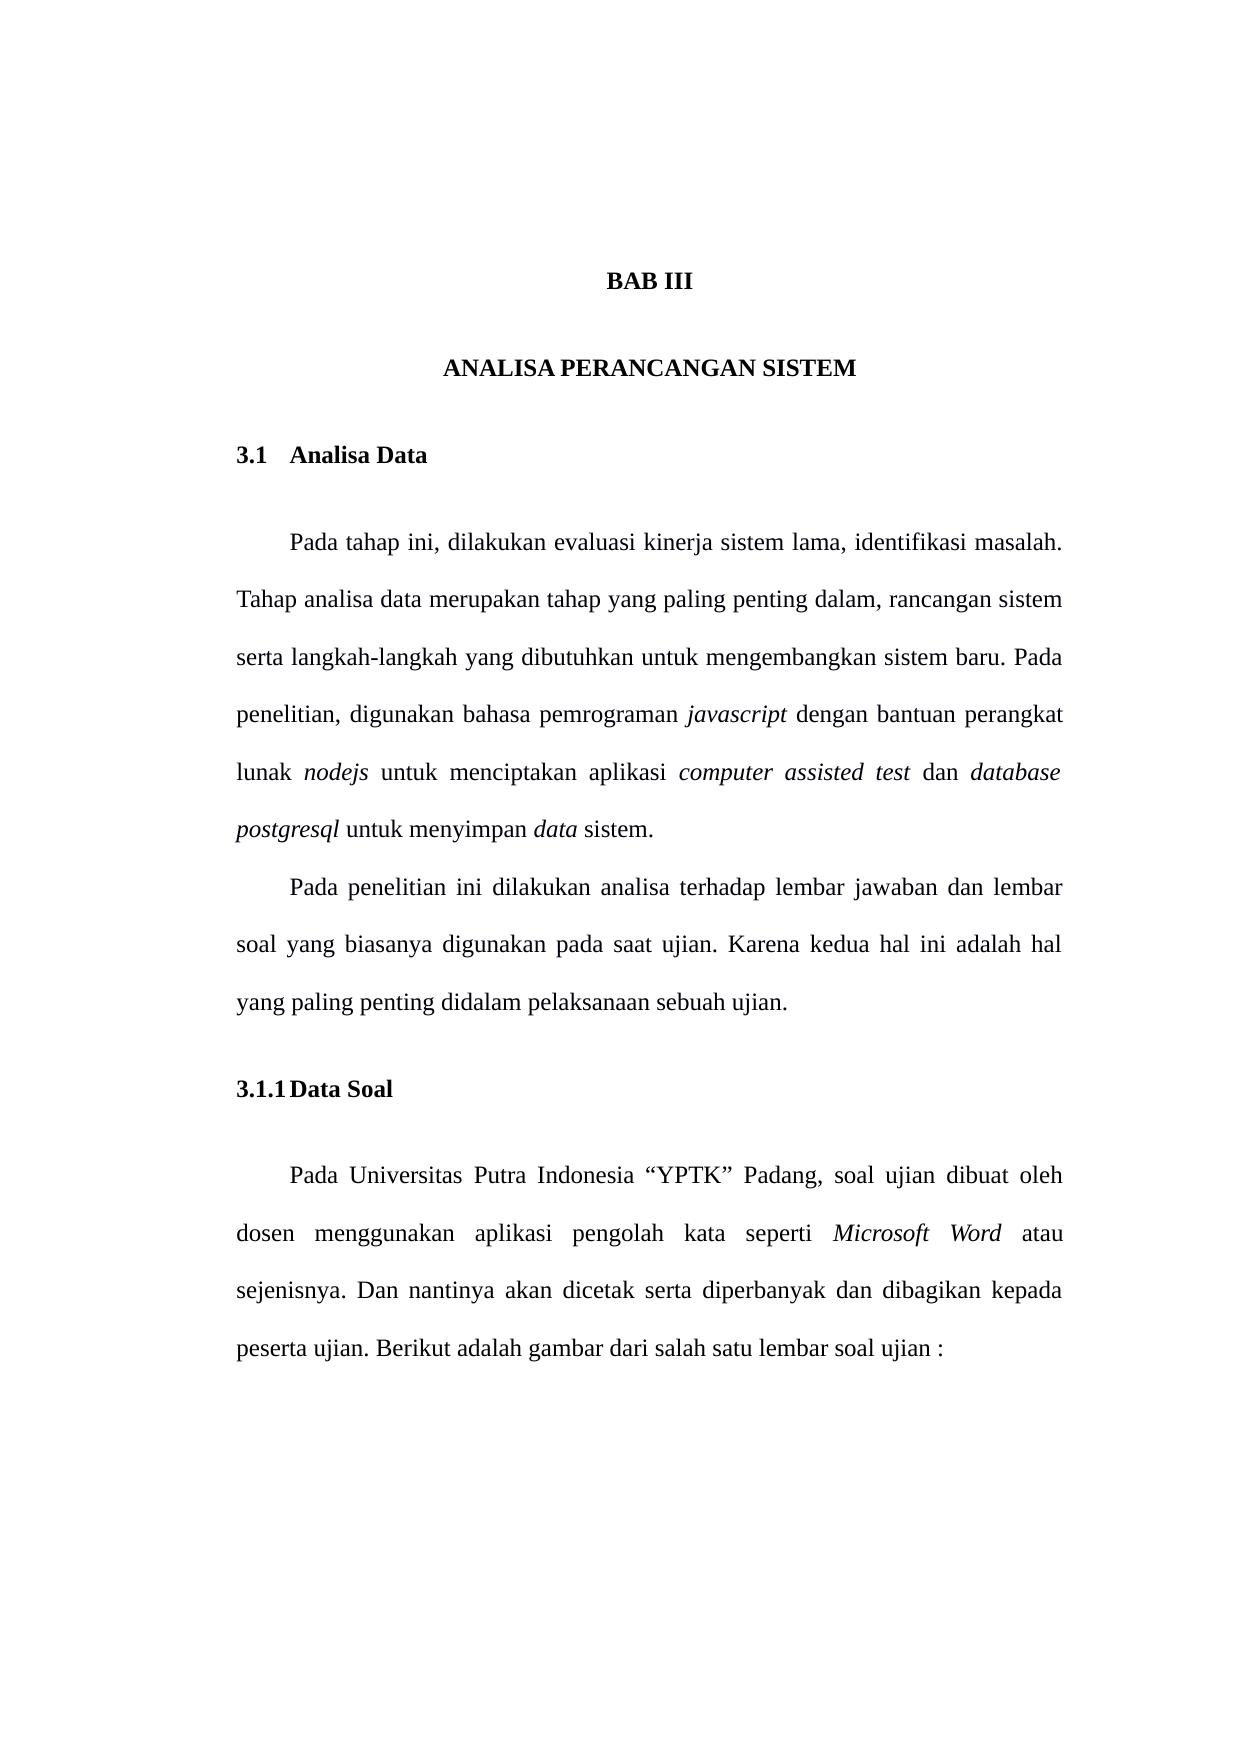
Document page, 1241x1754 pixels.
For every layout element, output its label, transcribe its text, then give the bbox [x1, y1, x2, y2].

subtitle 3.1 Analisa Data [236, 440, 1063, 468]
subtitle ANALISA PERANCANGAN SISTEM [236, 353, 1063, 381]
text Pada tahap ini, dilakukan evaluasi kinerja sistem lama, identifikasi masalah. Tahap analisa data merupakan tahap yang paling penting dalam, rancangan sistem serta langkah-langkah yang dibutuhkan untuk mengembangkan sistem baru. Pada penelitian, digunakan bahasa pemrograman javascript dengan bantuan perangkat lunak nodejs untuk menciptakan aplikasi computer assisted test dan database postgresql untuk menyimpan data sistem. [236, 527, 1063, 843]
subtitle 3.1.1 Data Soal [236, 1074, 1063, 1102]
text Pada Universitas Putra Indonesia “YPTK” Padang, soal ujian dibuat oleh dosen menggunakan aplikasi pengolah kata seperti Microsoft Word atau sejenisnya. Dan nantinya akan dicetak serta diperbanyak dan dibagikan kepada peserta ujian. Berikut adalah gambar dari salah satu lembar soal ujian : [236, 1161, 1063, 1362]
subtitle BAB III [236, 266, 1063, 294]
text Pada penelitian ini dilakukan analisa terhadap lembar jawaban dan lembar soal yang biasanya digunakan pada saat ujian. Karena kedua hal ini adalah hal yang paling penting didalam pelaksanaan sebuah ujian. [236, 872, 1063, 1015]
